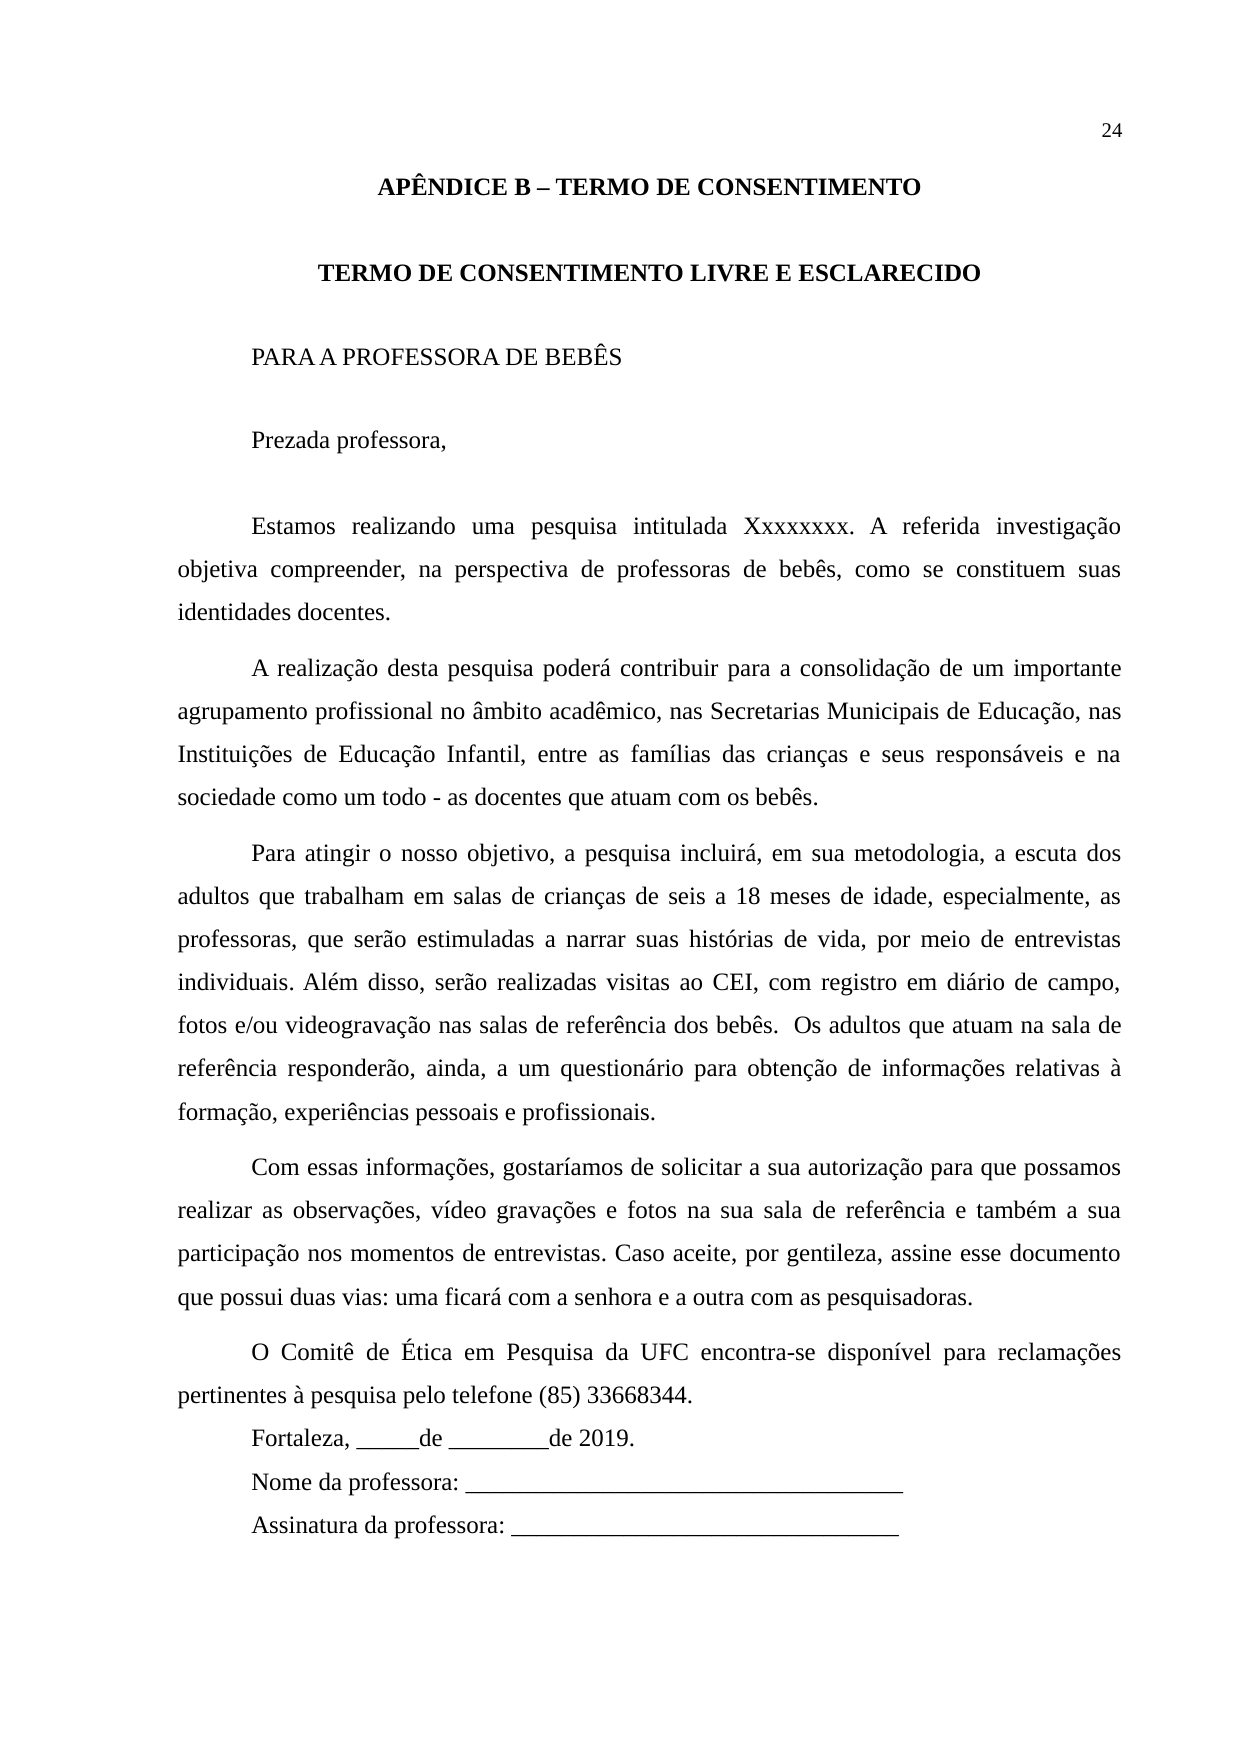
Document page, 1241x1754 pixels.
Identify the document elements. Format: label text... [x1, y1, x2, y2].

text Estamos realizando uma pesquisa intitulada Xxxxxxxx. A referida investigação objetiva compreender, na perspectiva de professoras de bebês, como se constituem suas identidades docentes. [177, 511, 1122, 626]
text APÊNDICE B – TERMO DE CONSENTIMENTO [177, 172, 1122, 200]
text Prezada professora, [177, 425, 1122, 453]
text TERMO DE CONSENTIMENTO LIVRE E ESCLARECIDO [177, 258, 1122, 287]
text Assinatura da professora: _______________________________ [177, 1510, 1122, 1538]
text A realização desta pesquisa poderá contribuir para a consolidação de um importante agrupamento profissional no âmbito acadêmico, nas Secretarias Municipais de Educação, nas Instituições de Educação Infantil, entre as famílias das crianças e seus responsáveis e na sociedade como um todo - as docentes que atuam com os bebês. [177, 653, 1122, 811]
text PARA A PROFESSORA DE BEBÊS [177, 342, 1122, 371]
text O Comitê de Ética em Pesquisa da UFC encontra-se disponível para reclamações pertinentes à pesquisa pelo telefone (85) 33668344. [177, 1337, 1122, 1409]
text Para atingir o nosso objetivo, a pesquisa incluirá, em sua metodologia, a escuta dos adultos que trabalham em salas de crianças de seis a 18 meses de idade, especialmente, as professoras, que serão estimuladas a narrar suas histórias de vida, por meio de entrevistas individuais. Além disso, serão realizadas visitas ao CEI, com registro em diário de campo, fotos e/ou videogravação nas salas de referência dos bebês. Os adultos que atuam na sala de referência responderão, ainda, a um questionário para obtenção de informações relativas à formação, experiências pessoais e profissionais. [177, 838, 1122, 1125]
text Nome da professora: ___________________________________ [177, 1467, 1122, 1495]
text Com essas informações, gostaríamos de solicitar a sua autorização para que possamos realizar as observações, vídeo gravações e fotos na sua sala de referência e também a sua participação nos momentos de entrevistas. Caso aceite, por gentileza, assine esse documento que possui duas vias: uma ficará com a senhora e a outra com as pesquisadoras. [177, 1152, 1122, 1310]
text Fortaleza, _____de ________de 2019. [177, 1423, 1122, 1452]
